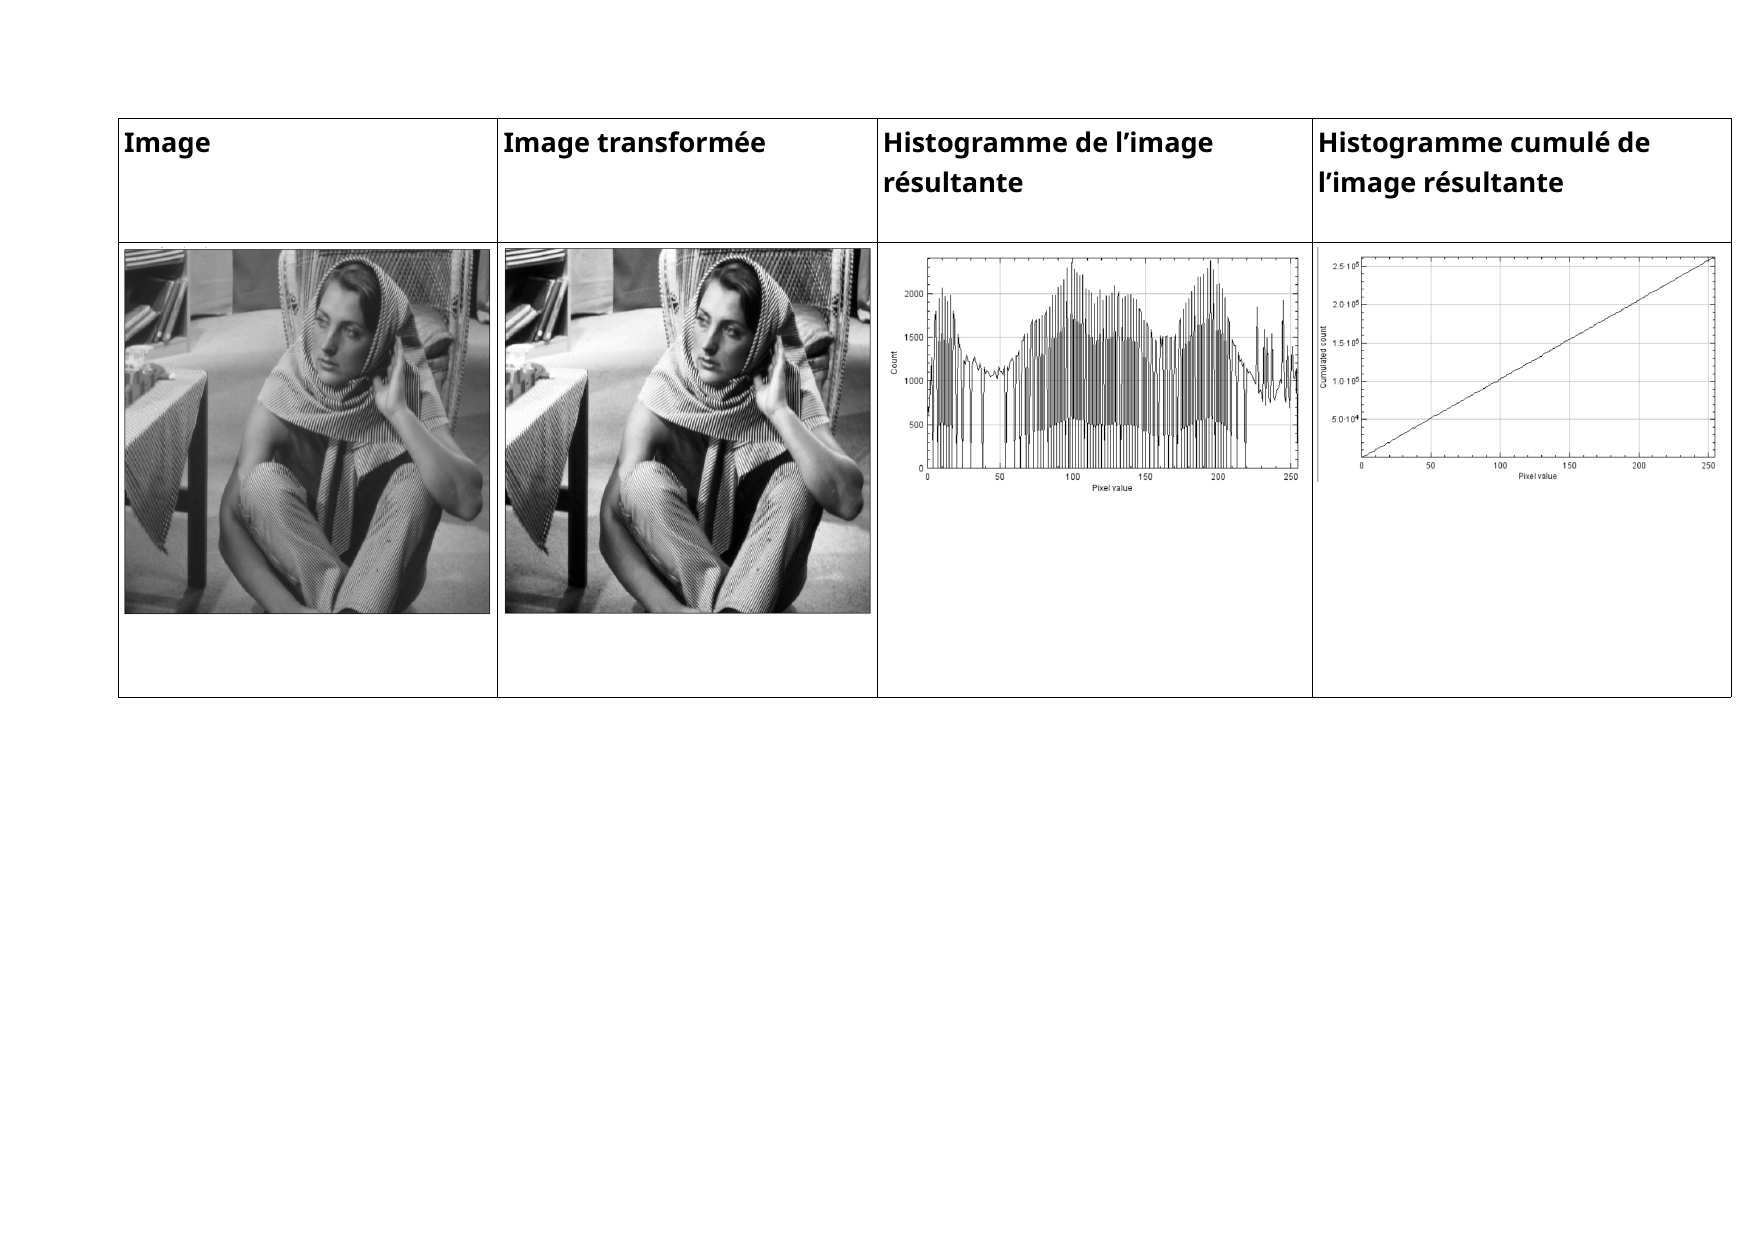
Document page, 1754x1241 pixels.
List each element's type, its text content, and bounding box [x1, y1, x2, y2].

table_cell [1313, 243, 1731, 697]
picture [123, 247, 492, 616]
picture [883, 247, 1306, 493]
table_cell [119, 243, 497, 697]
table_cell [498, 243, 877, 697]
table_header Image [119, 119, 497, 242]
table_header Histogramme cumulé de l’image résultante [1313, 119, 1731, 242]
table_header Histogramme de l’image résultante [878, 119, 1312, 242]
table_header Image transformée [498, 119, 877, 242]
picture [503, 247, 872, 615]
table_cell [878, 243, 1312, 697]
picture [1317, 247, 1725, 482]
